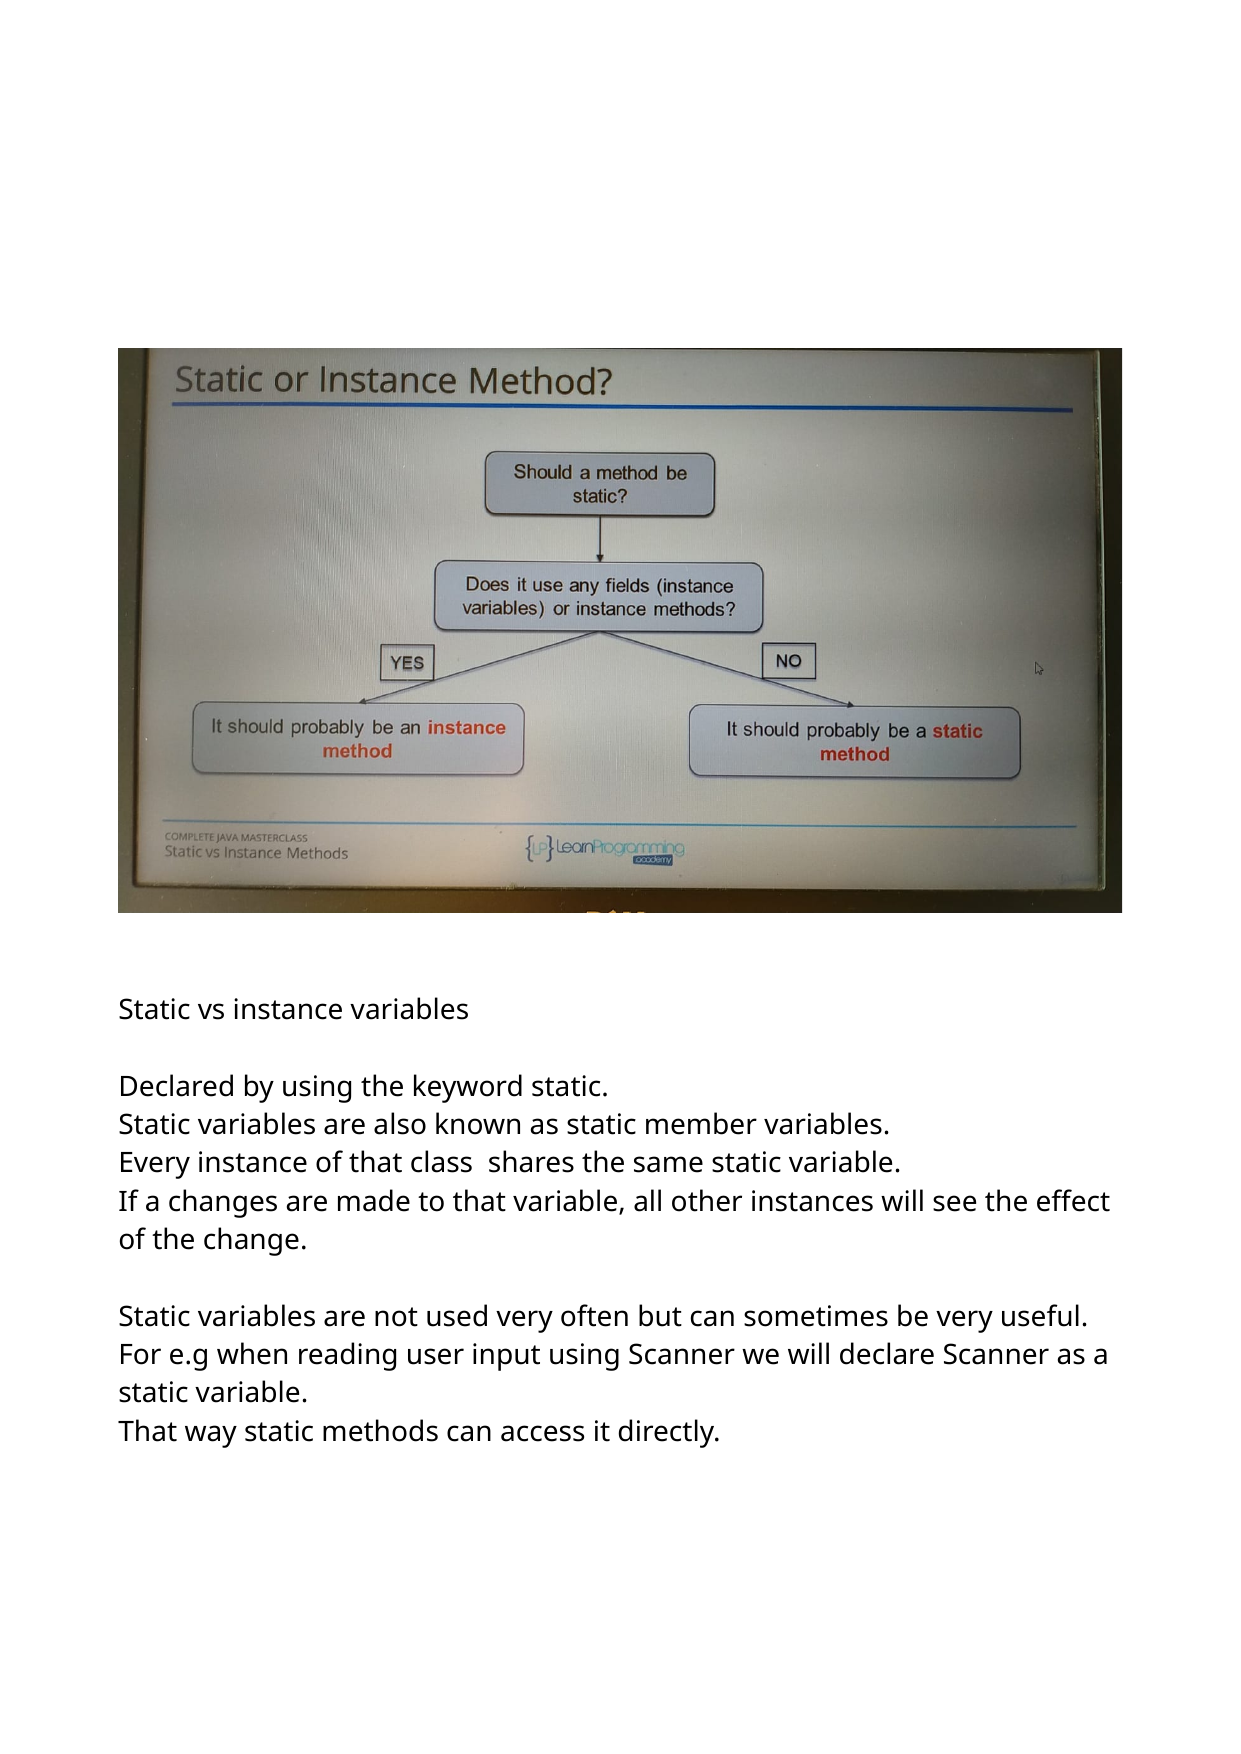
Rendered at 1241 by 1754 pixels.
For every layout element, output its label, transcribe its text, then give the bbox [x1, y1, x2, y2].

text Static variables are also known as static member variables. [118, 1104, 1122, 1142]
text That way static methods can access it directly. [118, 1411, 1122, 1449]
text If a changes are made to that variable, all other instances will see the effect of the change. [118, 1181, 1122, 1257]
text Static variables are not used very often but can sometimes be very useful. [118, 1296, 1122, 1334]
text Every instance of that class shares the same static variable. [118, 1142, 1122, 1181]
text For e.g when reading user input using Scanner we will declare Scanner as a static variable. [118, 1334, 1122, 1411]
text Declared by using the keyword static. [118, 1066, 1122, 1104]
picture [118, 348, 1123, 913]
text Static vs instance variables [118, 989, 1122, 1027]
